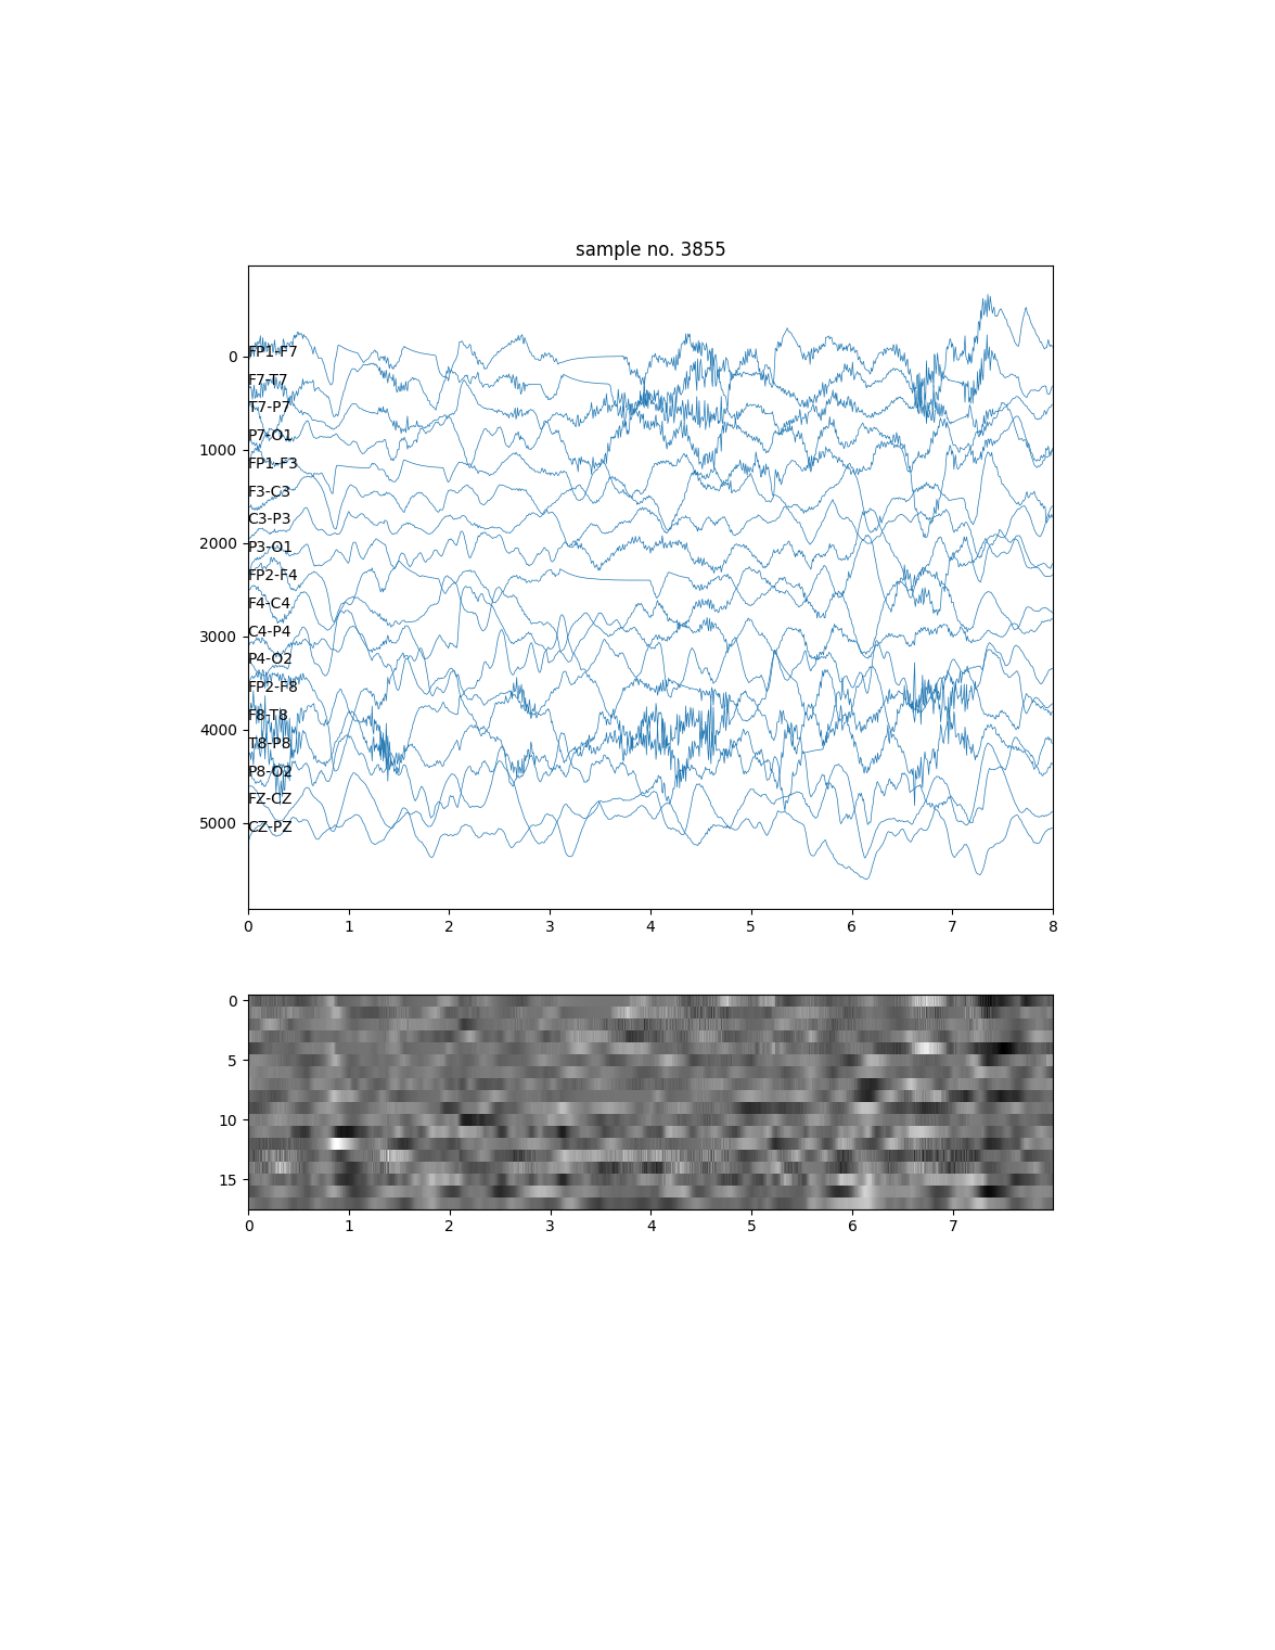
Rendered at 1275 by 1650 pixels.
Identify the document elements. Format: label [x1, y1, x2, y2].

picture [118, 118, 1157, 1344]
